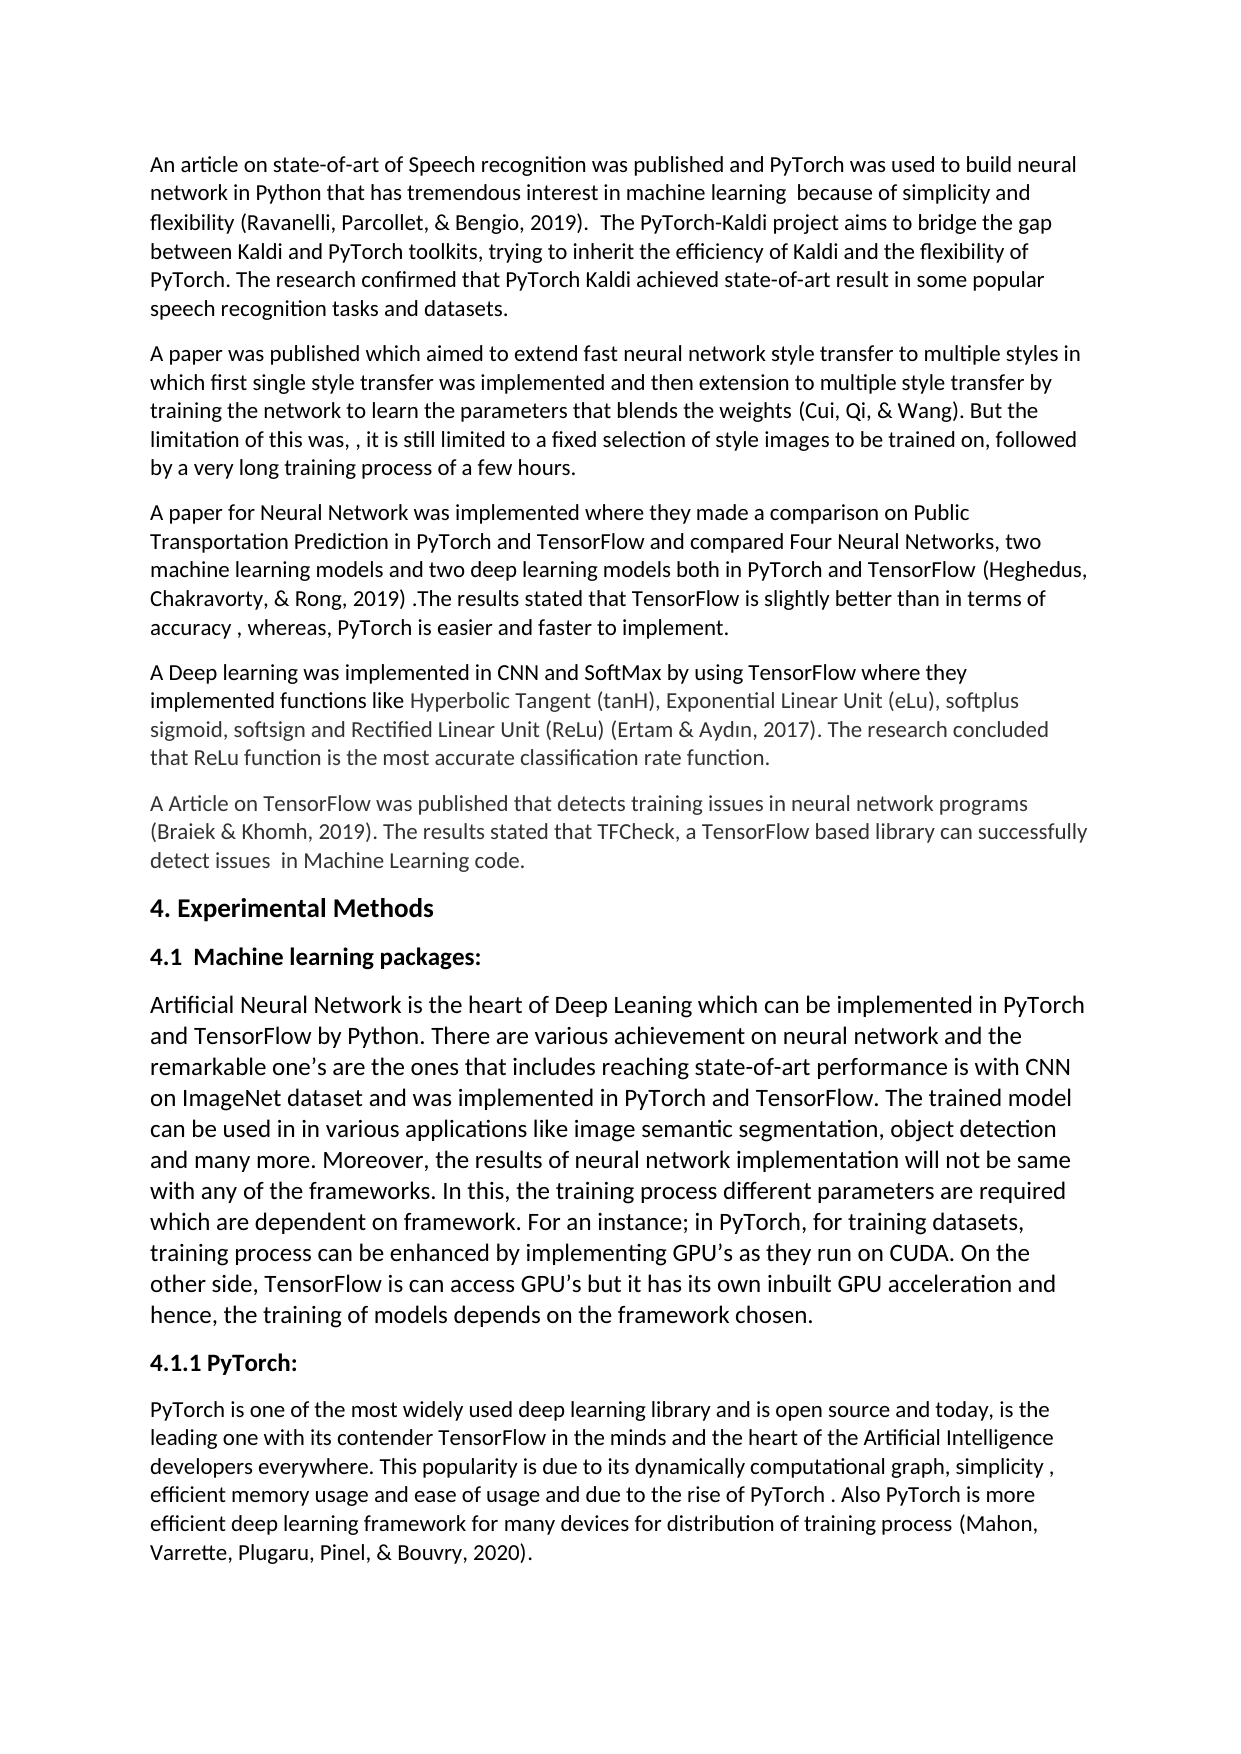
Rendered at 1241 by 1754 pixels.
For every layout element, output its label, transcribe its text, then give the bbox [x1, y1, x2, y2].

text A Article on TensorFlow was published that detects training issues in neural network programs (Braiek & Khomh, 2019). The results stated that TFCheck, a TensorFlow based library can successfully detect issues in Machine Learning code. [150, 789, 1090, 874]
text Artificial Neural Network is the heart of Deep Leaning which can be implemented in PyTorch and TensorFlow by Python. There are various achievement on neural network and the remarkable one’s are the ones that includes reaching state-of-art performance is with CNN on ImageNet dataset and was implemented in PyTorch and TensorFlow. The trained model can be used in in various applications like image semantic segmentation, object detection and many more. Moreover, the results of neural network implementation will not be same with any of the frameworks. In this, the training process different parameters are required which are dependent on framework. For an instance; in PyTorch, for training datasets, training process can be enhanced by implementing GPU’s as they run on CUDA. On the other side, TensorFlow is can access GPU’s but it has its own inbuilt GPU acceleration and hence, the training of models depends on the framework chosen. [150, 989, 1090, 1330]
text A paper was published which aimed to extend fast neural network style transfer to multiple styles in which first single style transfer was implemented and then extension to multiple style transfer by training the network to learn the parameters that blends the weights (Cui, Qi, & Wang). But the limitation of this was, , it is still limited to a fixed selection of style images to be trained on, followed by a very long training process of a few hours. [150, 339, 1090, 481]
text 4.1 Machine learning packages: [150, 941, 1090, 972]
text 4. Experimental Methods [150, 891, 1090, 924]
text 4.1.1 PyTorch: [150, 1347, 1090, 1378]
text A Deep learning was implemented in CNN and SoftMax by using TensorFlow where they implemented functions like Hyperbolic Tangent (tanH), Exponential Linear Unit (eLu), softplus sigmoid, softsign and Rectified Linear Unit (ReLu) (Ertam & Aydın, 2017). The research concluded that ReLu function is the most accurate classification rate function. [150, 658, 1090, 772]
text A paper for Neural Network was implemented where they made a comparison on Public Transportation Prediction in PyTorch and TensorFlow and compared Four Neural Networks, two machine learning models and two deep learning models both in PyTorch and TensorFlow (Heghedus, Chakravorty, & Rong, 2019) .The results stated that TensorFlow is slightly better than in terms of accuracy , whereas, PyTorch is easier and faster to implement. [150, 498, 1090, 641]
text An article on state-of-art of Speech recognition was published and PyTorch was used to build neural network in Python that has tremendous interest in machine learning because of simplicity and flexibility (Ravanelli, Parcollet, & Bengio, 2019). The PyTorch-Kaldi project aims to bridge the gap between Kaldi and PyTorch toolkits, trying to inherit the efficiency of Kaldi and the flexibility of PyTorch. The research confirmed that PyTorch Kaldi achieved state-of-art result in some popular speech recognition tasks and datasets. [150, 150, 1090, 322]
text PyTorch is one of the most widely used deep learning library and is open source and today, is the leading one with its contender TensorFlow in the minds and the heart of the Artificial Intelligence developers everywhere. This popularity is due to its dynamically computational graph, simplicity , efficient memory usage and ease of usage and due to the rise of PyTorch . Also PyTorch is more efficient deep learning framework for many devices for distribution of training process (Mahon, Varrette, Plugaru, Pinel, & Bouvry, 2020). [150, 1395, 1090, 1566]
